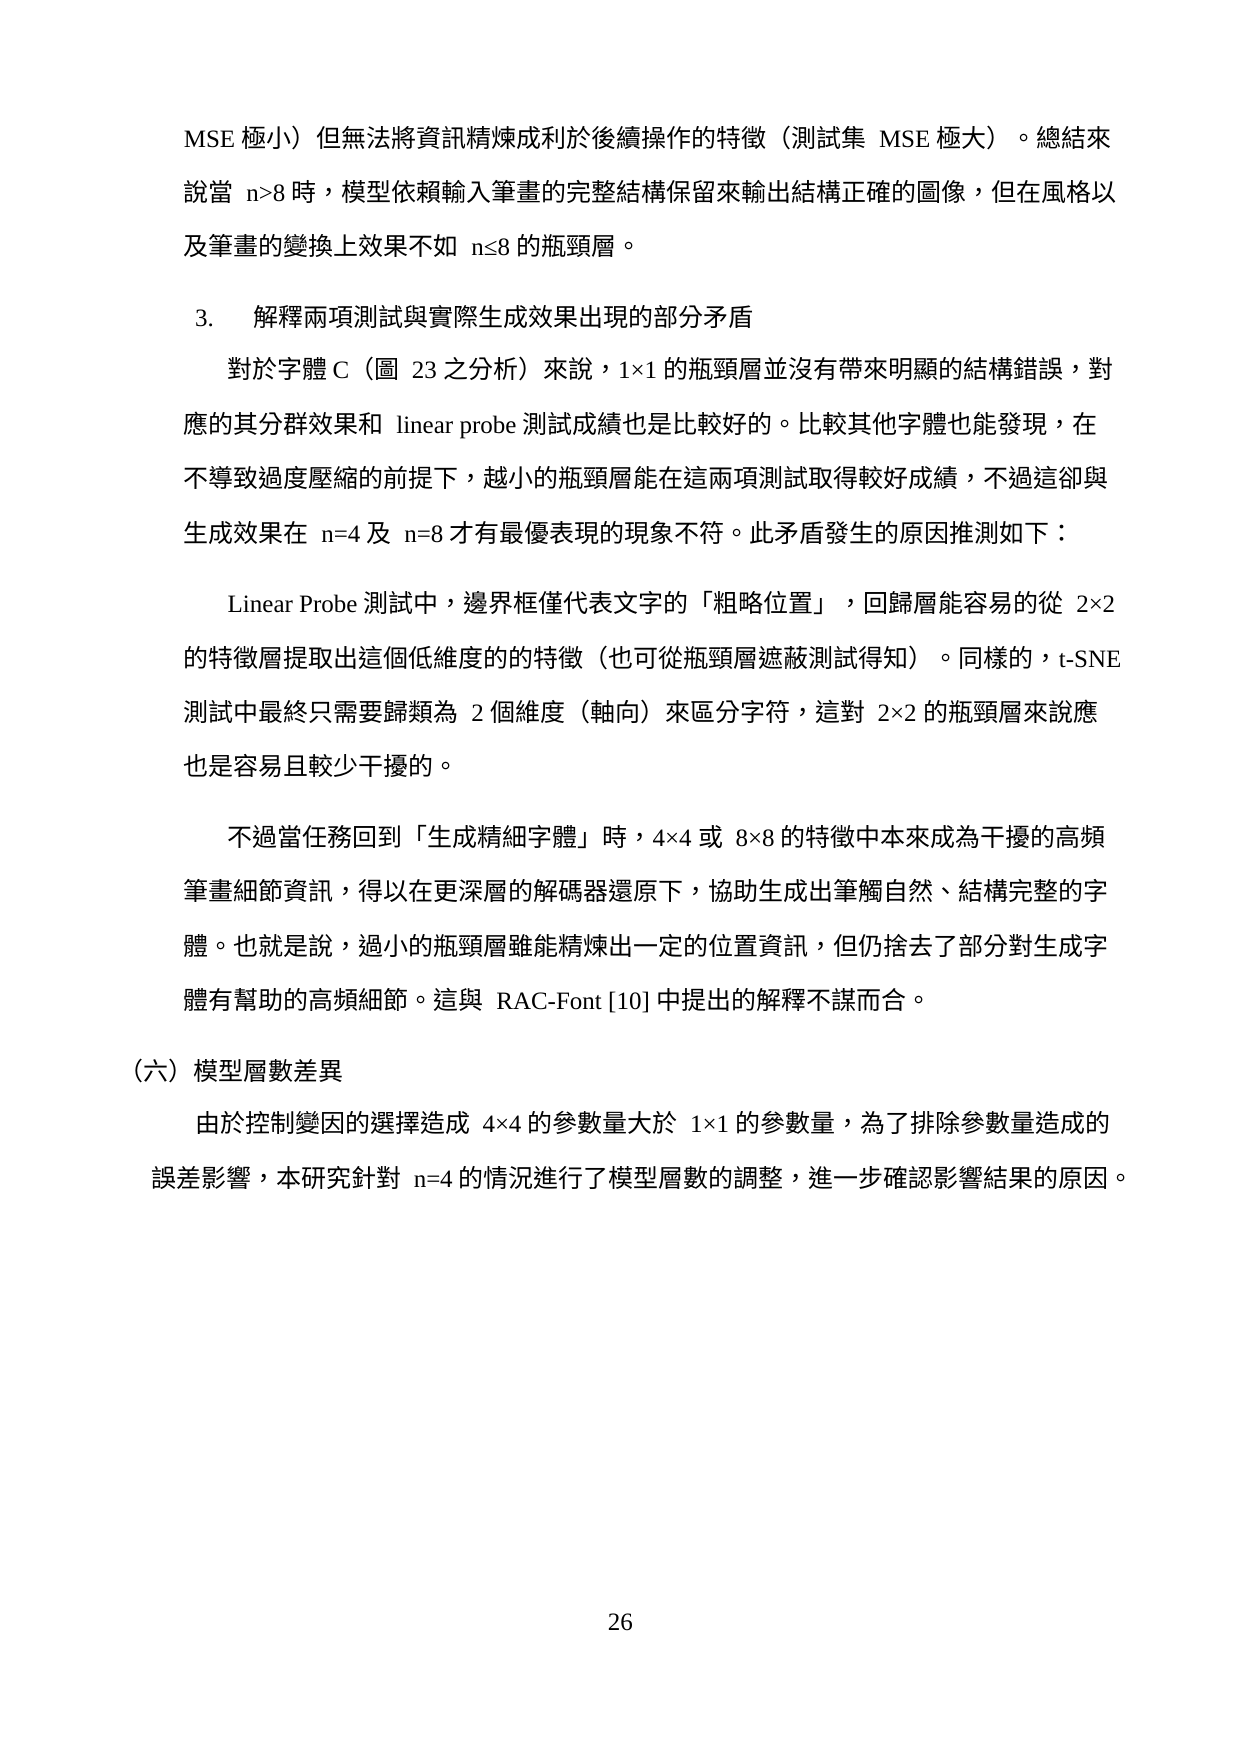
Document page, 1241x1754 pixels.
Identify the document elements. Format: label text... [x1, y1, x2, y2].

text 對於字體C（圖 23 之分析）來說，1×1 的瓶頸層並沒有帶來明顯的結構錯誤，對應的其分群效果和 linear probe 測試成績也是比較好的。比較其他字體也能發現，在不導致過度壓縮的前提下，越小的瓶頸層能在這兩項測試取得較好成績，不過這卻與生成效果在 n=4 及 n=8 才有最優表現的現象不符。此矛盾發生的原因推測如下： [184, 350, 1122, 549]
text Linear Probe 測試中，邊界框僅代表文字的「粗略位置」，回歸層能容易的從 2×2 的特徵層提取出這個低維度的的特徵（也可從瓶頸層遮蔽測試得知）。同樣的，t-SNE 測試中最終只需要歸類為 2 個維度（軸向）來區分字符，這對 2×2 的瓶頸層來說應也是容易且較少干擾的。 [184, 584, 1122, 783]
text 不過當任務回到「生成精細字體」時，4×4 或 8×8 的特徵中本來成為干擾的高頻筆畫細節資訊，得以在更深層的解碼器還原下，協助生成出筆觸自然、結構完整的字體。也就是說，過小的瓶頸層雖能精煉出一定的位置資訊，但仍捨去了部分對生成字體有幫助的高頻細節。這與 RAC-Font [10] 中提出的解釋不謀而合。 [184, 817, 1122, 1017]
subtitle 解釋兩項測試與實際生成效果出現的部分矛盾 [165, 297, 1122, 334]
text MSE 極小）但無法將資訊精煉成利於後續操作的特徵（測試集 MSE 極大）。總結來說當 n>8 時，模型依賴輸入筆畫的完整結構保留來輸出結構正確的圖像，但在風格以及筆畫的變換上效果不如 n≤8 的瓶頸層。 [184, 118, 1122, 263]
subtitle 模型層數差異 [118, 1051, 1122, 1087]
text 由於控制變因的選擇造成 4×4 的參數量大於 1×1 的參數量，為了排除參數量造成的誤差影響，本研究針對 n=4 的情況進行了模型層數的調整，進一步確認影響結果的原因。 [151, 1104, 1122, 1194]
